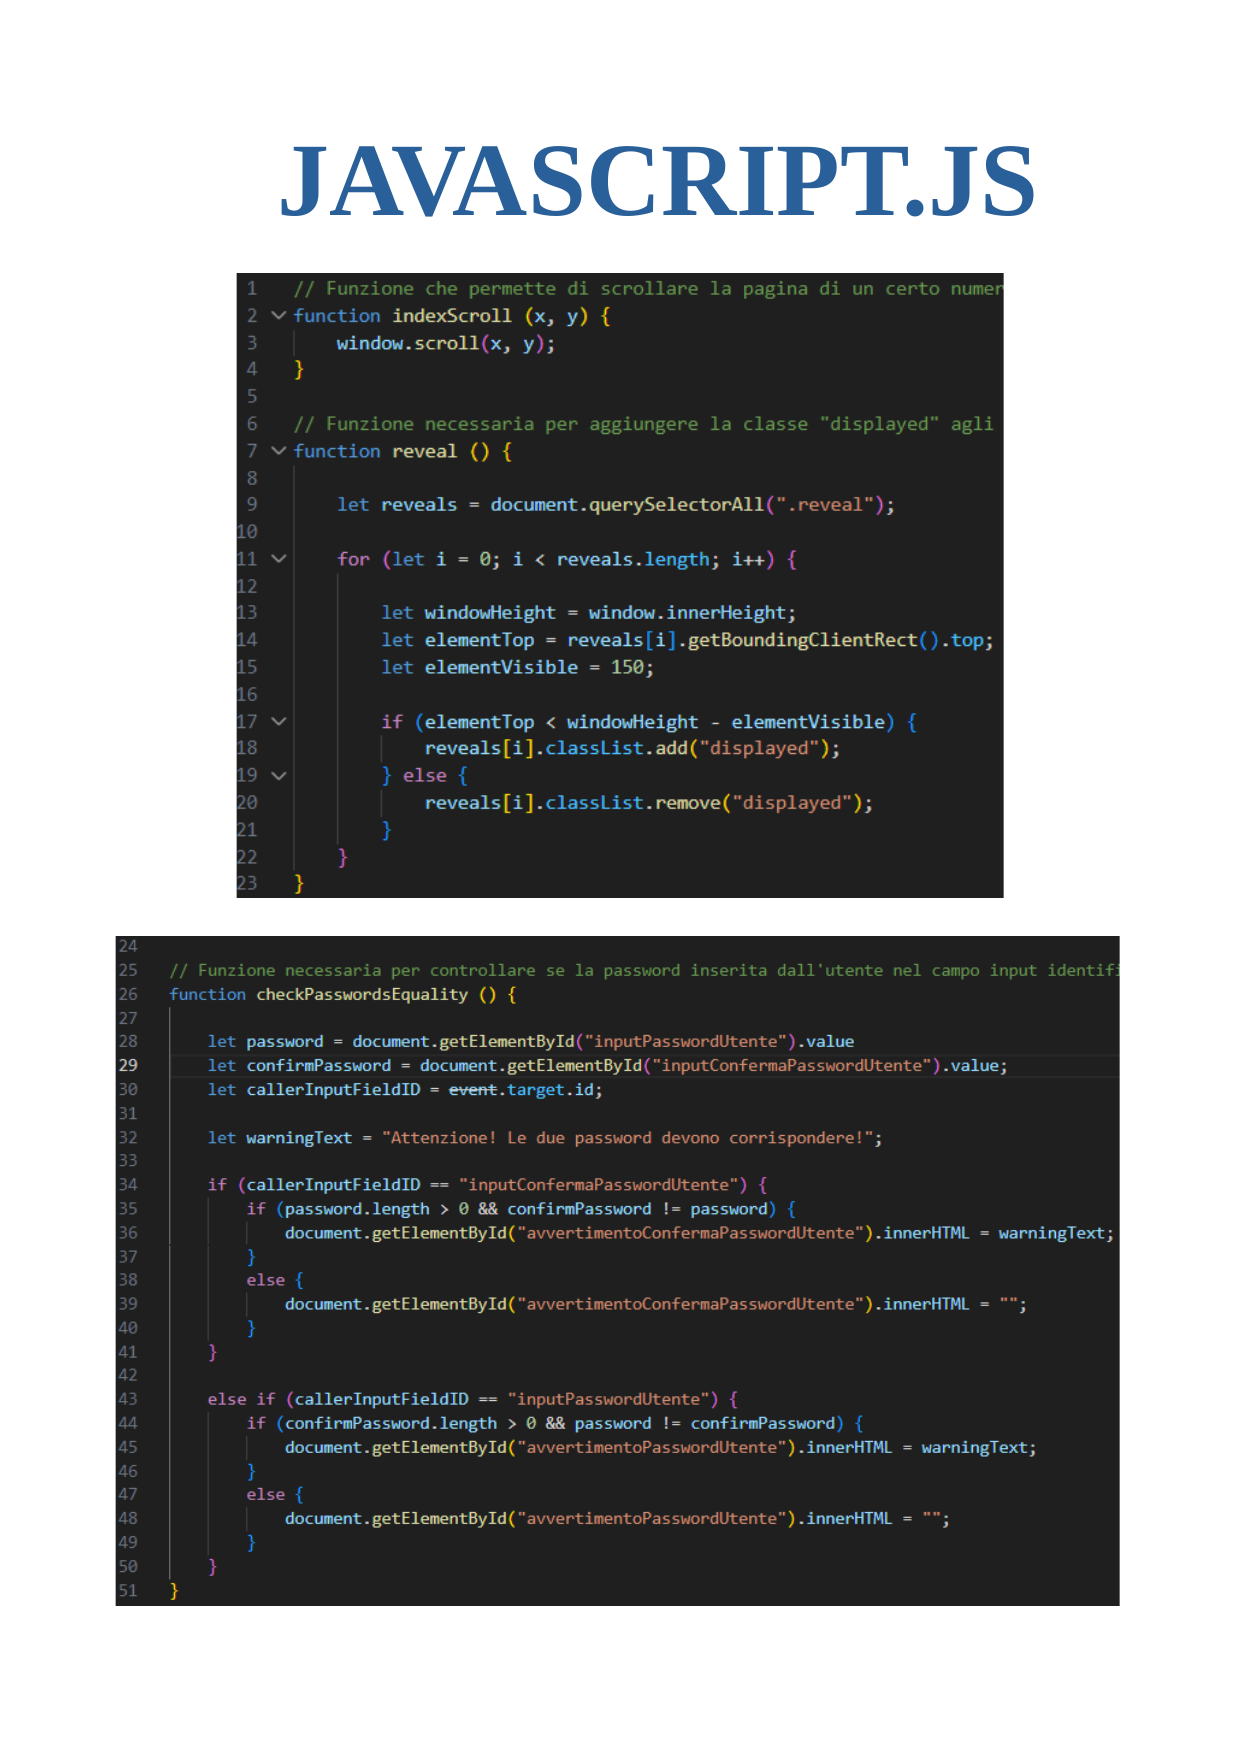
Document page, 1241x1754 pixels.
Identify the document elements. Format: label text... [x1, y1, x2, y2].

picture [115, 936, 1120, 1606]
picture [236, 273, 1004, 898]
list JAVASCRIPT.JS [156, 118, 1122, 238]
